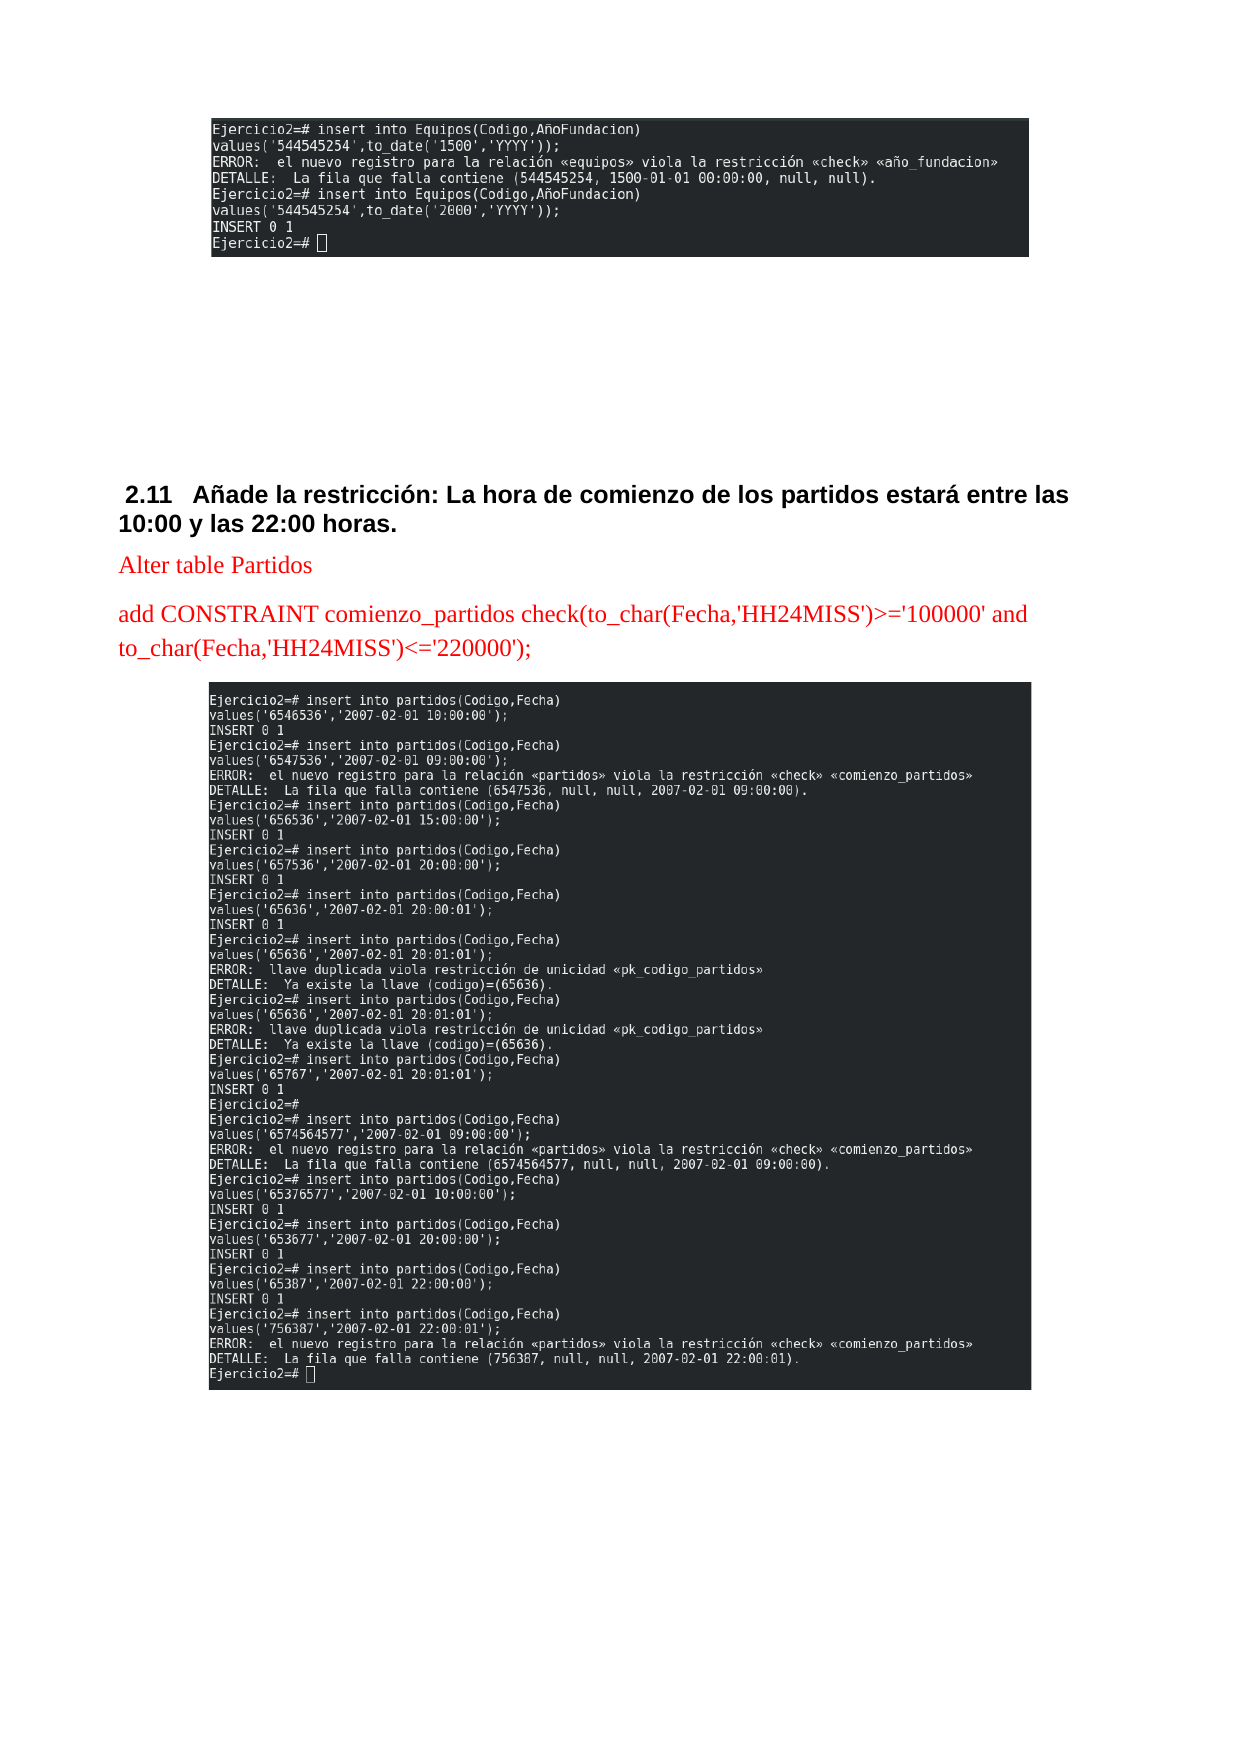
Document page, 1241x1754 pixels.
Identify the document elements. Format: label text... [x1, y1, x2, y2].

subtitle Añade la restricción: La hora de comienzo de los partidos estará entre las 10:00 y las 22:00 horas. [118, 480, 1122, 537]
text add CONSTRAINT comienzo_partidos check(to_char(Fecha,'HH24MISS')>='100000' and to_char(Fecha,'HH24MISS')<='220000'); [118, 599, 1122, 662]
text Alter table Partidos [118, 550, 1122, 578]
